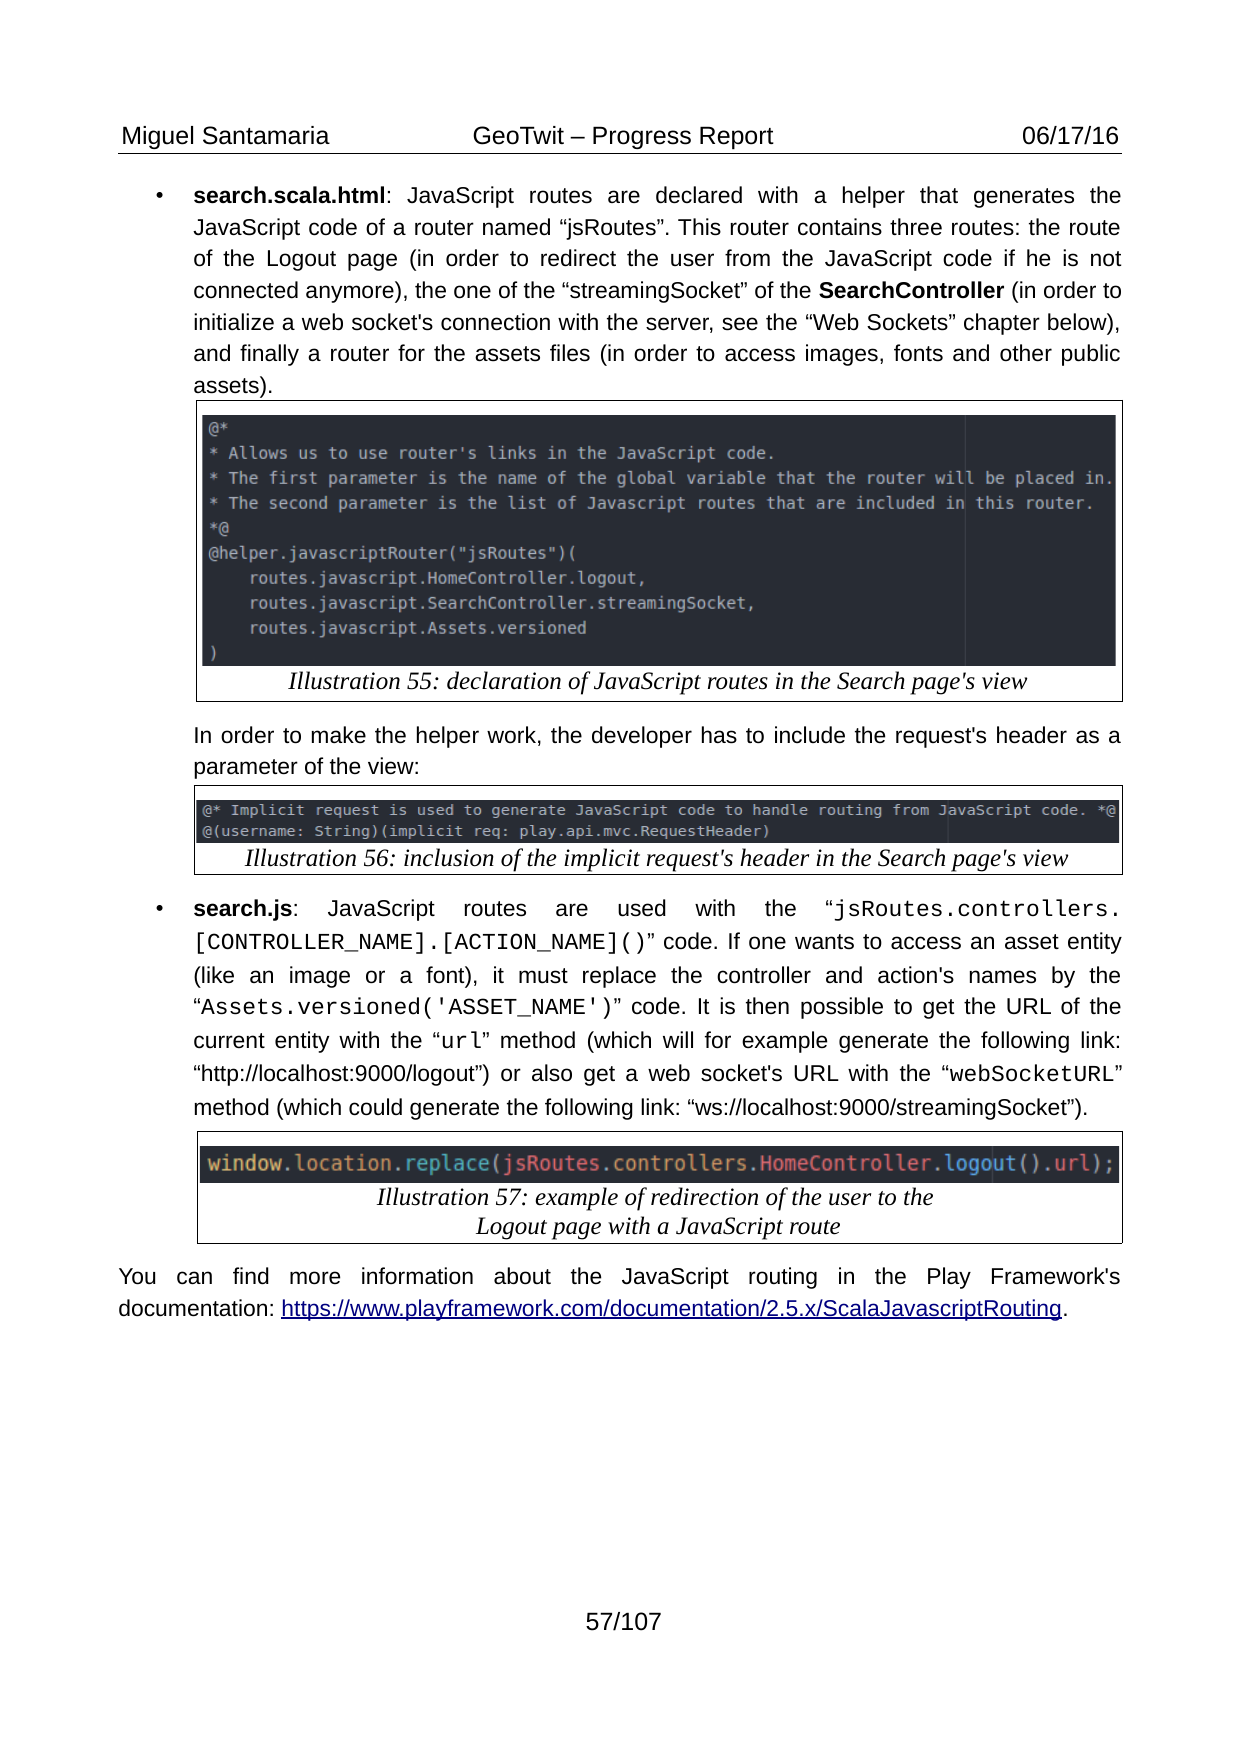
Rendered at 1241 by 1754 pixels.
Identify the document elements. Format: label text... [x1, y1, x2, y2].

text You can find more information about the JavaScript routing in the Play Framework's documentation: https://www.playframework.com/documentation/2.5.x/ScalaJavascriptRouting. [198, 1132, 1122, 1243]
picture [199, 1146, 1120, 1183]
list In order to make the helper work, the developer has to include the request's header as a parameter of the view: [197, 401, 1122, 701]
list search.scala.html: JavaScript routes are declared with a helper that generates the JavaScript code of a router named “jsRoutes”. This router contains three routes: the route of the Logout page (in order to redirect the user from the JavaScript code if he is not connected anymore), the one of the “streamingSocket” of the SearchController (in order to initialize a web socket's connection with the server, see the “Web Sockets” chapter below), and finally a router for the assets files (in order to access images, fonts and other public assets). [156, 182, 1122, 398]
list Illustration 56: inclusion of the implicit request's header in the Search page's view [196, 843, 1119, 871]
picture [196, 800, 1120, 843]
text Illustration 57: example of redirection of the user to the Logout page with a JavaScript route [200, 1183, 1119, 1240]
text You can find more information about the JavaScript routing in the Play Framework's documentation: https://www.playframework.com/documentation/2.5.x/ScalaJavascriptRouting. [118, 1140, 1122, 1321]
picture [202, 415, 1116, 666]
list In order to make the helper work, the developer has to include the request's header as a parameter of the view: [156, 418, 1122, 779]
list search.js: JavaScript routes are used with the “jsRoutes.controllers.[CONTROLLER_NAME].[ACTION_NAME]()” code. If one wants to access an asset entity (like an image or a font), it must replace the controller and action's names by the “Assets.versioned('ASSET_NAME')” code. It is then possible to get the URL of the current entity with the “url” method (which will for example generate the following link: “http://localhost:9000/logout”) or also get a web socket's URL with the “webSocketURL” method (which could generate the following link: “ws://localhost:9000/streamingSocket”). [156, 786, 1122, 1120]
list Illustration 55: declaration of JavaScript routes in the Search page's view [199, 415, 1119, 695]
